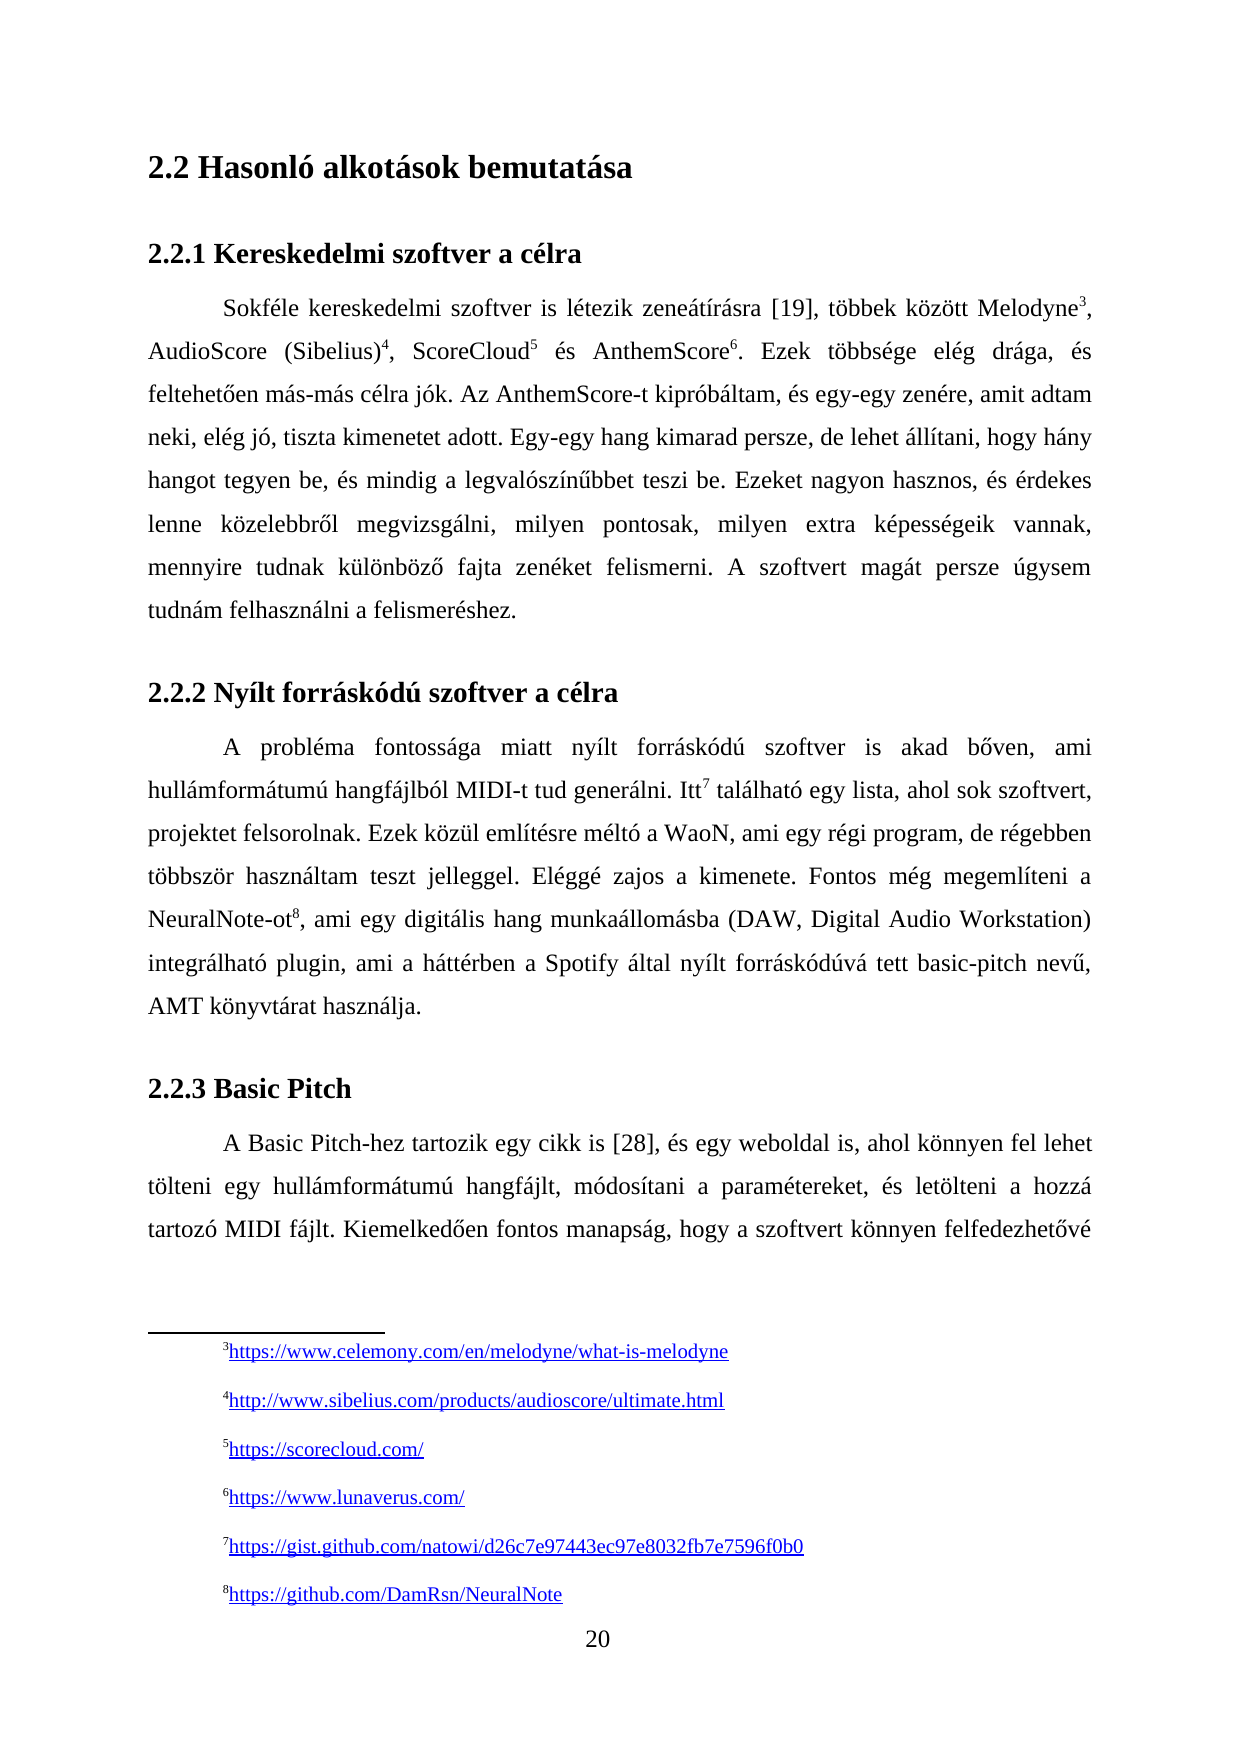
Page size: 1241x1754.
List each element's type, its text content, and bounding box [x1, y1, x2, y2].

text https://www.lunaverus.com/ [148, 1485, 1092, 1509]
text A Basic Pitch-hez tartozik egy cikk is [28], és egy weboldal is, ahol könnyen fel lehet tölteni egy hullámformátumú hangfájlt, módosítani a paramétereket, és letölteni a hozzá tartozó MIDI fájlt. Kiemelkedően fontos manapság, hogy a szoftvert könnyen felfedezhetővé [148, 1128, 1092, 1243]
text A probléma fontossága miatt nyílt forráskódú szoftver is akad bőven, ami hullámformátumú hangfájlból MIDI-t tud generálni. Itt található egy lista, ahol sok szoftvert, projektet felsorolnak. Ezek közül említésre méltó a WaoN, ami egy régi program, de régebben többször használtam teszt jelleggel. Eléggé zajos a kimenete. Fontos még megemlíteni a NeuralNote-ot, ami egy digitális hang munkaállomásba (DAW, Digital Audio Workstation) integrálható plugin, ami a háttérben a Spotify által nyílt forráskódúvá tett basic-pitch nevű, AMT könyvtárat használja. [148, 732, 1092, 1019]
subtitle Kereskedelmi szoftver a célra [148, 236, 1092, 270]
subtitle Hasonló alkotások bemutatása [148, 148, 1092, 186]
text http://www.sibelius.com/products/audioscore/ultimate.html [148, 1388, 1092, 1412]
subtitle Basic Pitch [148, 1071, 1092, 1105]
text https://gist.github.com/natowi/d26c7e97443ec97e8032fb7e7596f0b0 [148, 1534, 1092, 1558]
text https://github.com/DamRsn/NeuralNote [148, 1582, 1092, 1606]
text Sokféle kereskedelmi szoftver is létezik zeneátírásra [19], többek között Melodyne, AudioScore (Sibelius), ScoreCloud és AnthemScore. Ezek többsége elég drága, és feltehetően más-más célra jók. Az AnthemScore-t kipróbáltam, és egy-egy zenére, amit adtam neki, elég jó, tiszta kimenetet adott. Egy-egy hang kimarad persze, de lehet állítani, hogy hány hangot tegyen be, és mindig a legvalószínűbbet teszi be. Ezeket nagyon hasznos, és érdekes lenne közelebbről megvizsgálni, milyen pontosak, milyen extra képességeik vannak, mennyire tudnak különböző fajta zenéket felismerni. A szoftvert magát persze úgysem tudnám felhasználni a felismeréshez. [148, 293, 1092, 624]
text https://scorecloud.com/ [148, 1437, 1092, 1461]
subtitle Nyílt forráskódú szoftver a célra [148, 676, 1092, 709]
text https://www.celemony.com/en/melodyne/what-is-melodyne [148, 1339, 1092, 1363]
